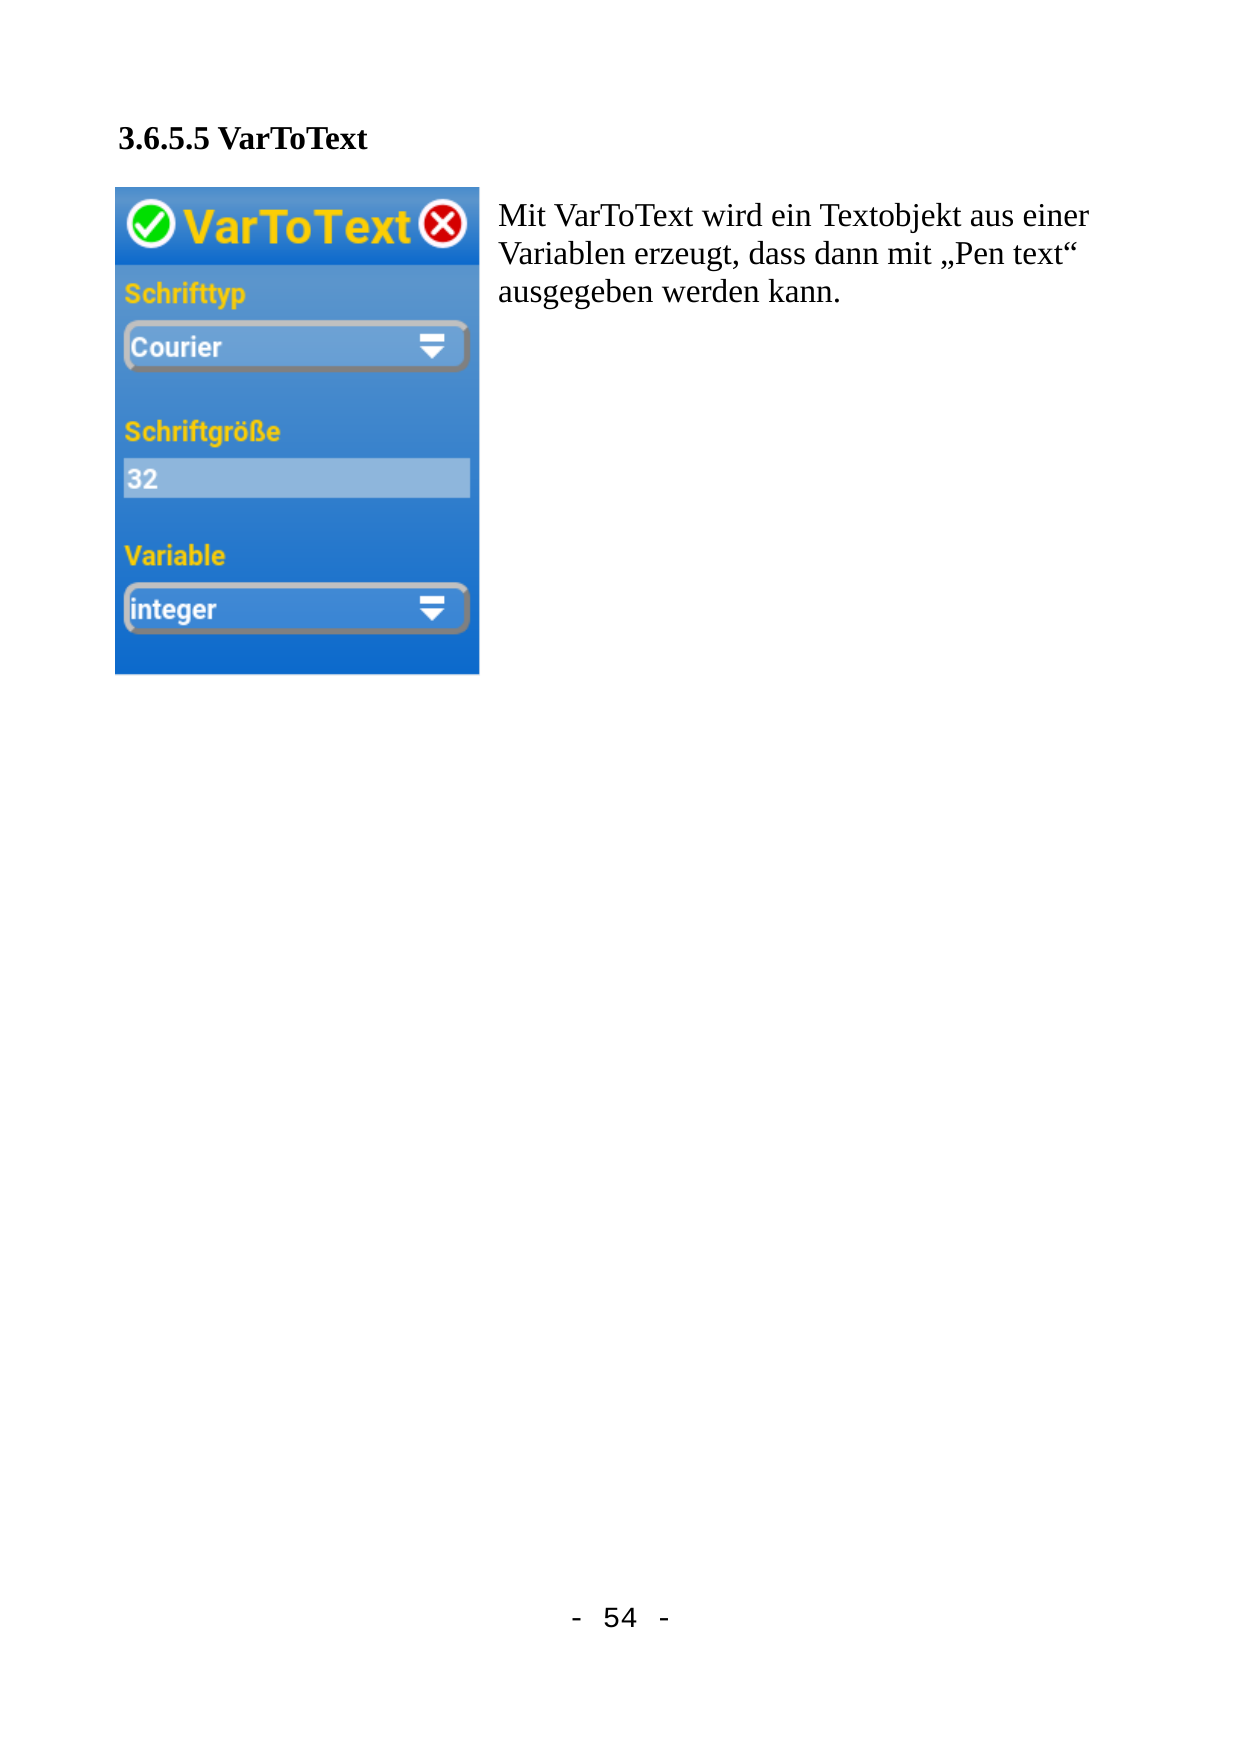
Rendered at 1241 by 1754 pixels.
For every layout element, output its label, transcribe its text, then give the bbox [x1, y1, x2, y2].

text 3.6.5.5 VarToText [118, 118, 1122, 156]
text Mit VarToText wird ein Textobjekt aus einer Variablen erzeugt, dass dann mit „Pen text“ ausgegeben werden kann. [480, 195, 1122, 310]
picture [115, 187, 480, 676]
